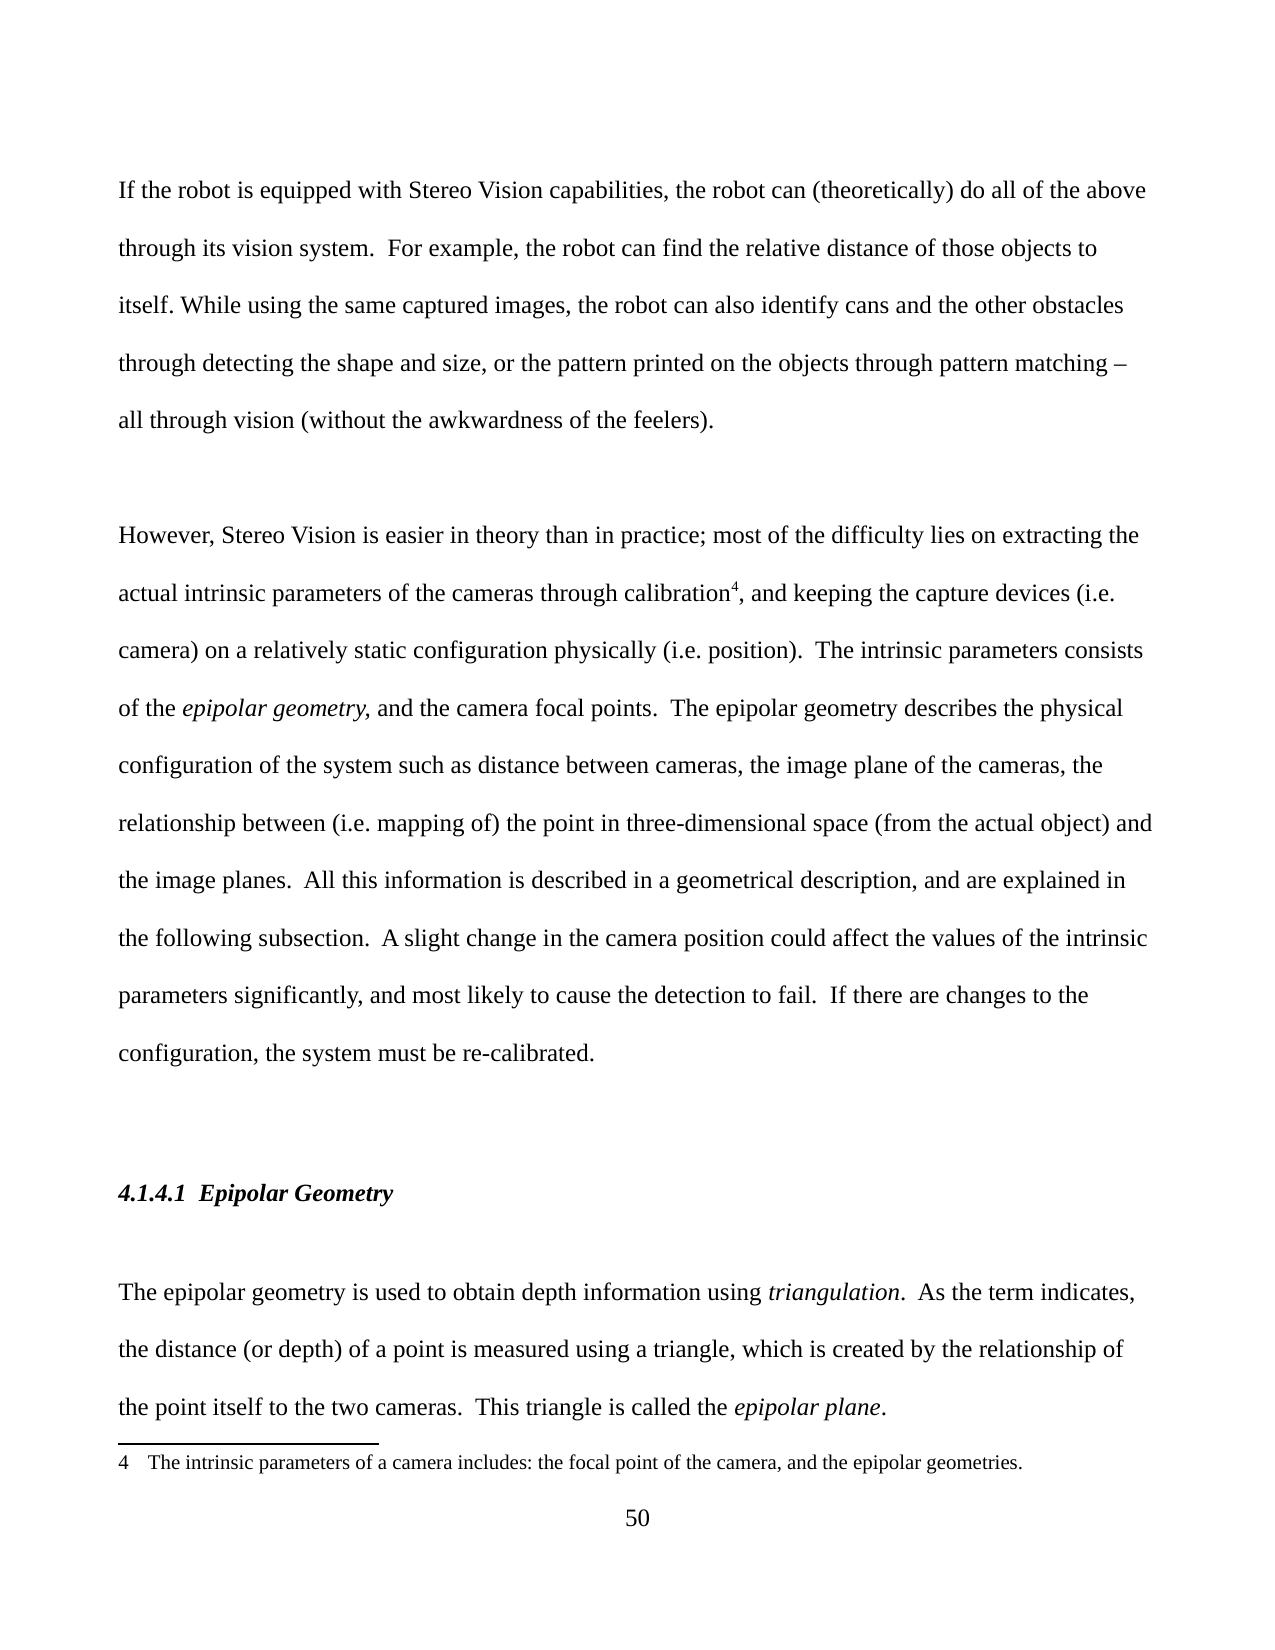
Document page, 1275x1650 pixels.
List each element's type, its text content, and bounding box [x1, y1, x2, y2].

text However, Stereo Vision is easier in theory than in practice; most of the difficulty lies on extracting the actual intrinsic parameters of the cameras through calibration, and keeping the capture devices (i.e. camera) on a relatively static configuration physically (i.e. position). The intrinsic parameters consists of the epipolar geometry, and the camera focal points. The epipolar geometry describes the physical configuration of the system such as distance between cameras, the image plane of the cameras, the relationship between (i.e. mapping of) the point in three-dimensional space (from the actual object) and the image planes. All this information is described in a geometrical description, and are explained in the following subsection. A slight change in the camera position could affect the values of the intrinsic parameters significantly, and most likely to cause the detection to fail. If there are changes to the configuration, the system must be re-calibrated. [118, 521, 1157, 1067]
text The intrinsic parameters of a camera includes: the focal point of the camera, and the epipolar geometries. [118, 1449, 1157, 1474]
subtitle 4.1.4.1 Epipolar Geometry [118, 1178, 1157, 1207]
text If the robot is equipped with Stereo Vision capabilities, the robot can (theoretically) do all of the above through its vision system. For example, the robot can find the relative distance of those objects to itself. While using the same captured images, the robot can also identify cans and the other obstacles through detecting the shape and size, or the pattern printed on the objects through pattern matching – all through vision (without the awkwardness of the feelers). [118, 176, 1157, 434]
text The epipolar geometry is used to obtain depth information using triangulation. As the term indicates, the distance (or depth) of a point is measured using a triangle, which is created by the relationship of the point itself to the two cameras. This triangle is called the epipolar plane. [118, 1277, 1157, 1420]
